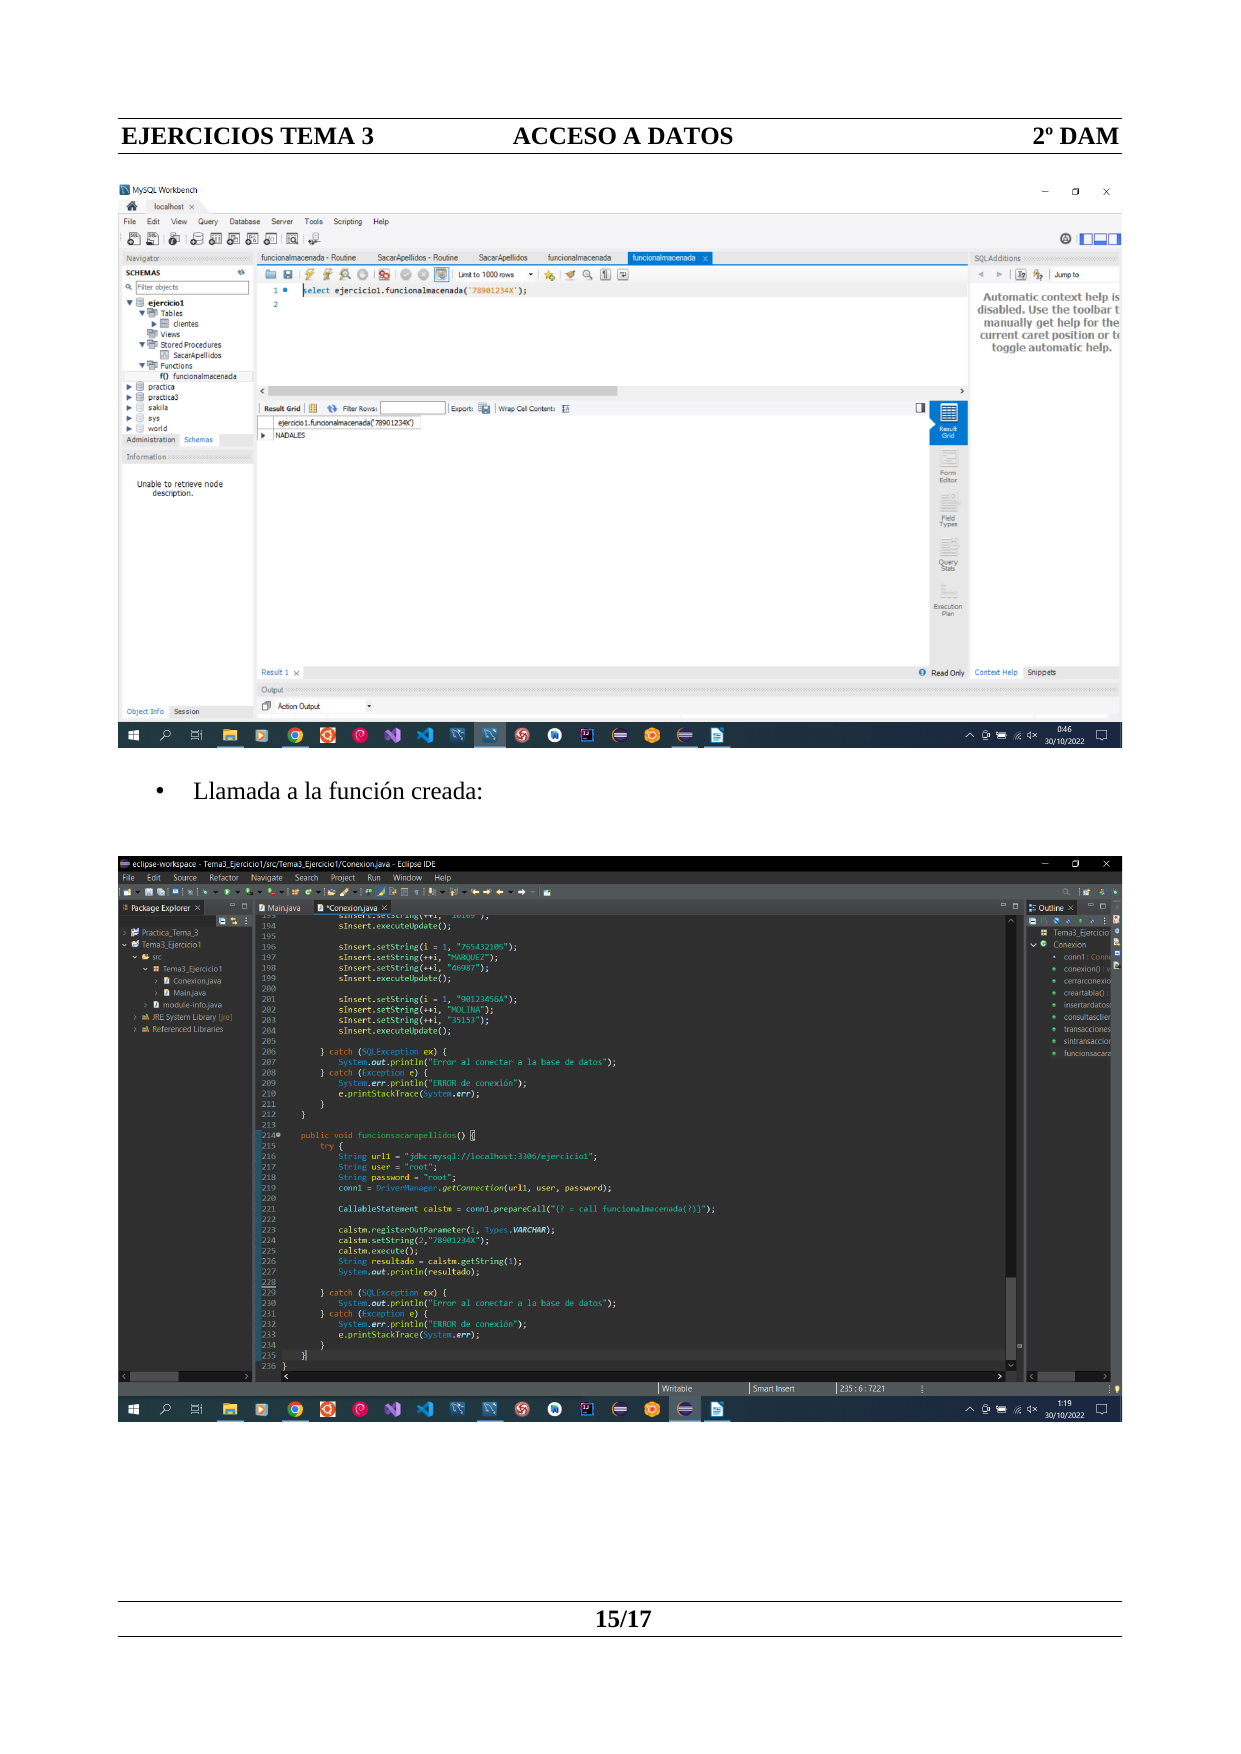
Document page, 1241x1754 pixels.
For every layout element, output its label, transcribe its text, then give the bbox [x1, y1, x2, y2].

picture [118, 182, 1123, 748]
list Llamada a la función creada: [156, 776, 1122, 805]
picture [118, 856, 1123, 1422]
